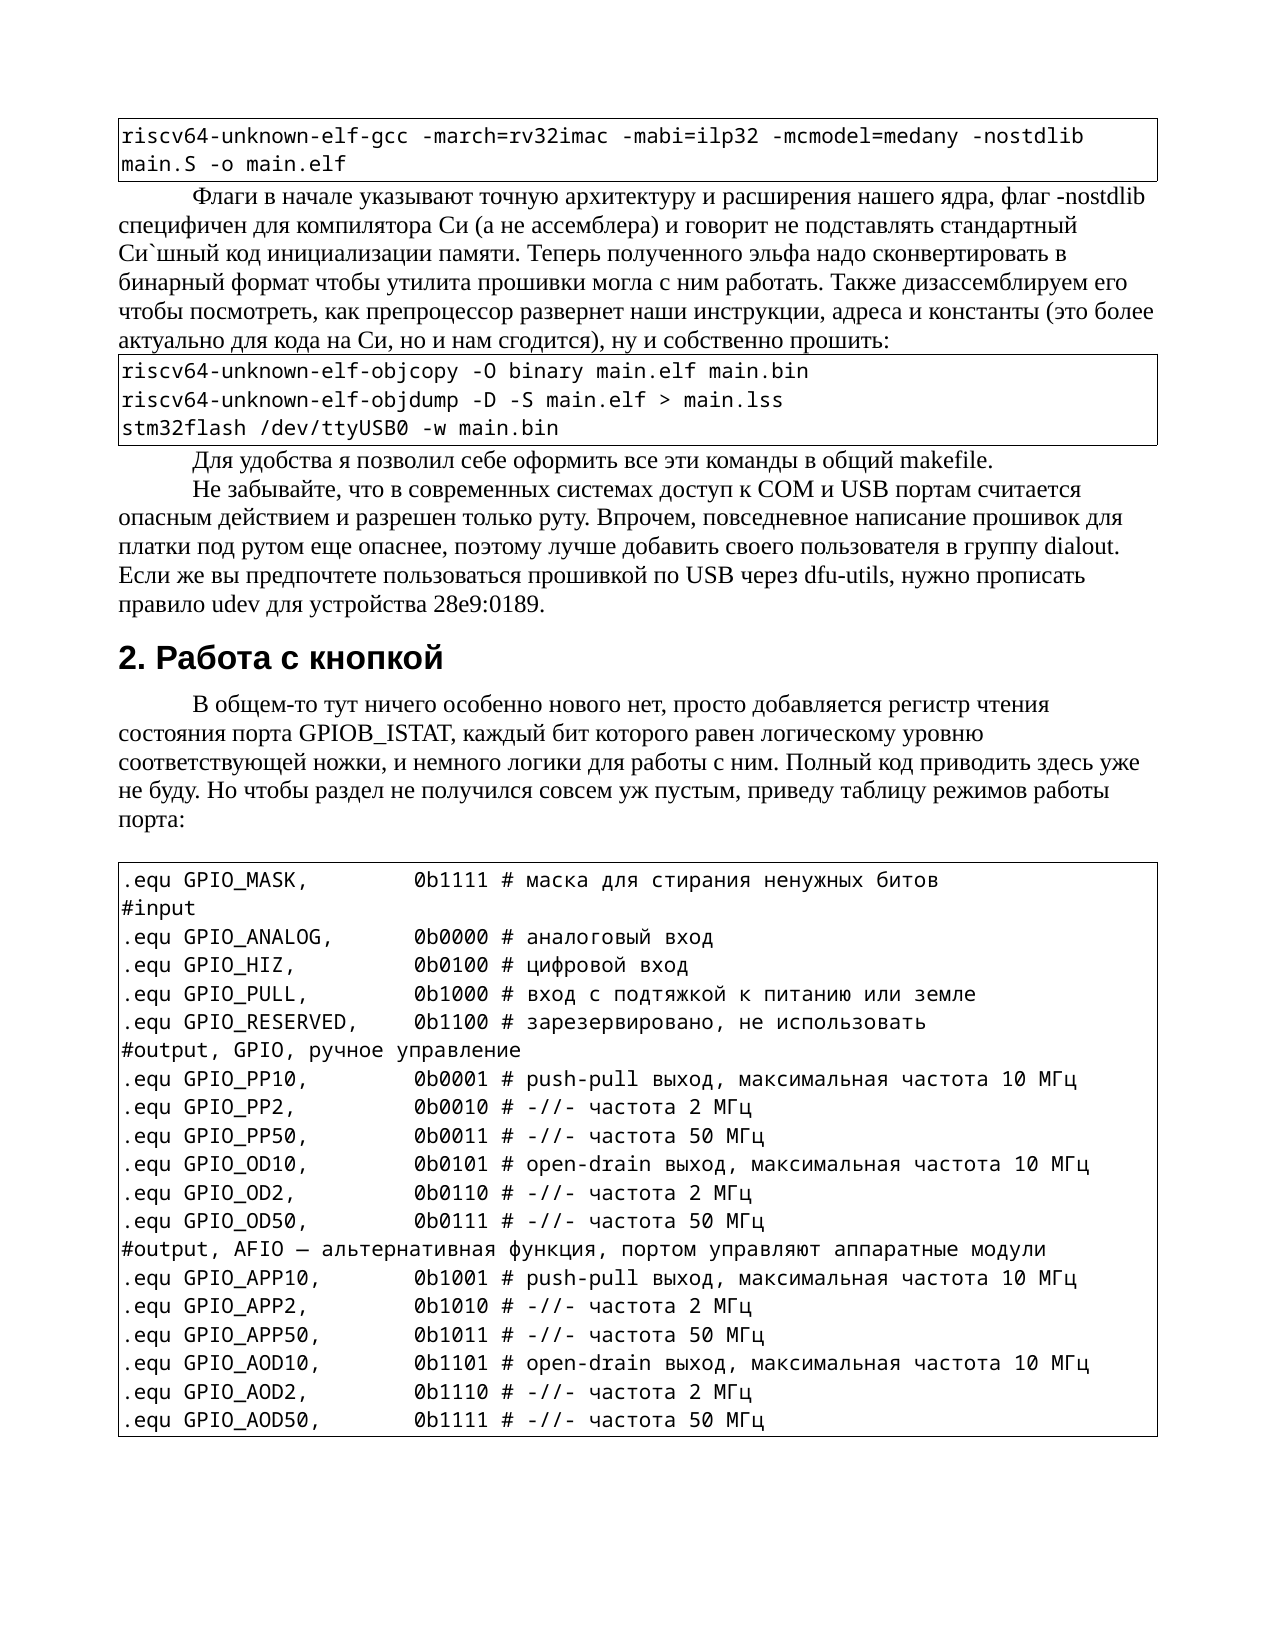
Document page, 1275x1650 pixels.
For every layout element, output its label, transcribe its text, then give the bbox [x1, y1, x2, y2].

text .equ GPIO_APP10, 0b1001 # push-pull выход, максимальная частота 10 МГц [119, 1260, 1157, 1288]
text riscv64-unknown-elf-objdump -D -S main.elf > main.lss [119, 382, 1157, 410]
text .equ GPIO_MASK, 0b1111 # маска для стирания ненужных битов [119, 863, 1157, 890]
text .equ GPIO_RESERVED, 0b1100 # зарезервировано, не использовать [119, 1004, 1157, 1032]
text stm32flash /dev/ttyUSB0 -w main.bin [119, 410, 1157, 445]
text .equ GPIO_OD50, 0b0111 # -//- частота 50 МГц [119, 1203, 1157, 1232]
text В общем-то тут ничего особенно нового нет, просто добавляется регистр чтения состояния порта GPIOB_ISTAT, каждый бит которого равен логическому уровню соответствующей ножки, и немного логики для работы с ним. Полный код приводить здесь уже не буду. Но чтобы раздел не получился совсем уж пустым, приведу таблицу режимов работы порта: [118, 689, 1157, 833]
text #output, GPIO, ручное управление [119, 1032, 1157, 1061]
text .equ GPIO_PP10, 0b0001 # push-pull выход, максимальная частота 10 МГц [119, 1061, 1157, 1089]
text #input [119, 890, 1157, 919]
text Для удобства я позволил себе оформить все эти команды в общий makefile. [118, 446, 1157, 474]
text .equ GPIO_AOD2, 0b1110 # -//- частота 2 МГц [119, 1374, 1157, 1402]
text .equ GPIO_OD2, 0b0110 # -//- частота 2 МГц [119, 1175, 1157, 1203]
text .equ GPIO_PP2, 0b0010 # -//- частота 2 МГц [119, 1089, 1157, 1118]
text .equ GPIO_OD10, 0b0101 # open-drain выход, максимальная частота 10 МГц [119, 1146, 1157, 1175]
text #output, AFIO — альтернативная функция, портом управляют аппаратные модули [119, 1232, 1157, 1260]
text .equ GPIO_AOD10, 0b1101 # open-drain выход, максимальная частота 10 МГц [119, 1345, 1157, 1374]
text .equ GPIO_HIZ, 0b0100 # цифровой вход [119, 947, 1157, 976]
text .equ GPIO_AOD50, 0b1111 # -//- частота 50 МГц [119, 1402, 1157, 1436]
text .equ GPIO_APP2, 0b1010 # -//- частота 2 МГц [119, 1288, 1157, 1317]
text riscv64-unknown-elf-gcc -march=rv32imac -mabi=ilp32 -mcmodel=medany -nostdlib main.S -o main.elf [119, 119, 1157, 181]
text Не забывайте, что в современных системах доступ к COM и USB портам считается опасным действием и разрешен только руту. Впрочем, повседневное написание прошивок для платки под рутом еще опаснее, поэтому лучше добавить своего пользователя в группу dialout. Если же вы предпочтете пользоваться прошивкой по USB через dfu-utils, нужно прописать правило udev для устройства 28e9:0189. [118, 474, 1157, 617]
text .equ GPIO_PULL, 0b1000 # вход с подтяжкой к питанию или земле [119, 976, 1157, 1004]
text riscv64-unknown-elf-objcopy -O binary main.elf main.bin [119, 355, 1157, 382]
text .equ GPIO_PP50, 0b0011 # -//- частота 50 МГц [119, 1118, 1157, 1146]
text Флаги в начале указывают точную архитектуру и расширения нашего ядра, флаг -nostdlib специфичен для компилятора Си (а не ассемблера) и говорит не подставлять стандартный Си`шный код инициализации памяти. Теперь полученного эльфа надо сконвертировать в бинарный формат чтобы утилита прошивки могла с ним работать. Также дизассемблируем его чтобы посмотреть, как препроцессор развернет наши инструкции, адреса и константы (это более актуально для кода на Си, но и нам сгодится), ну и собственно прошить: [118, 182, 1157, 353]
subtitle 2. Работа с кнопкой [118, 638, 1157, 677]
text .equ GPIO_APP50, 0b1011 # -//- частота 50 МГц [119, 1317, 1157, 1345]
text .equ GPIO_ANALOG, 0b0000 # аналоговый вход [119, 919, 1157, 947]
